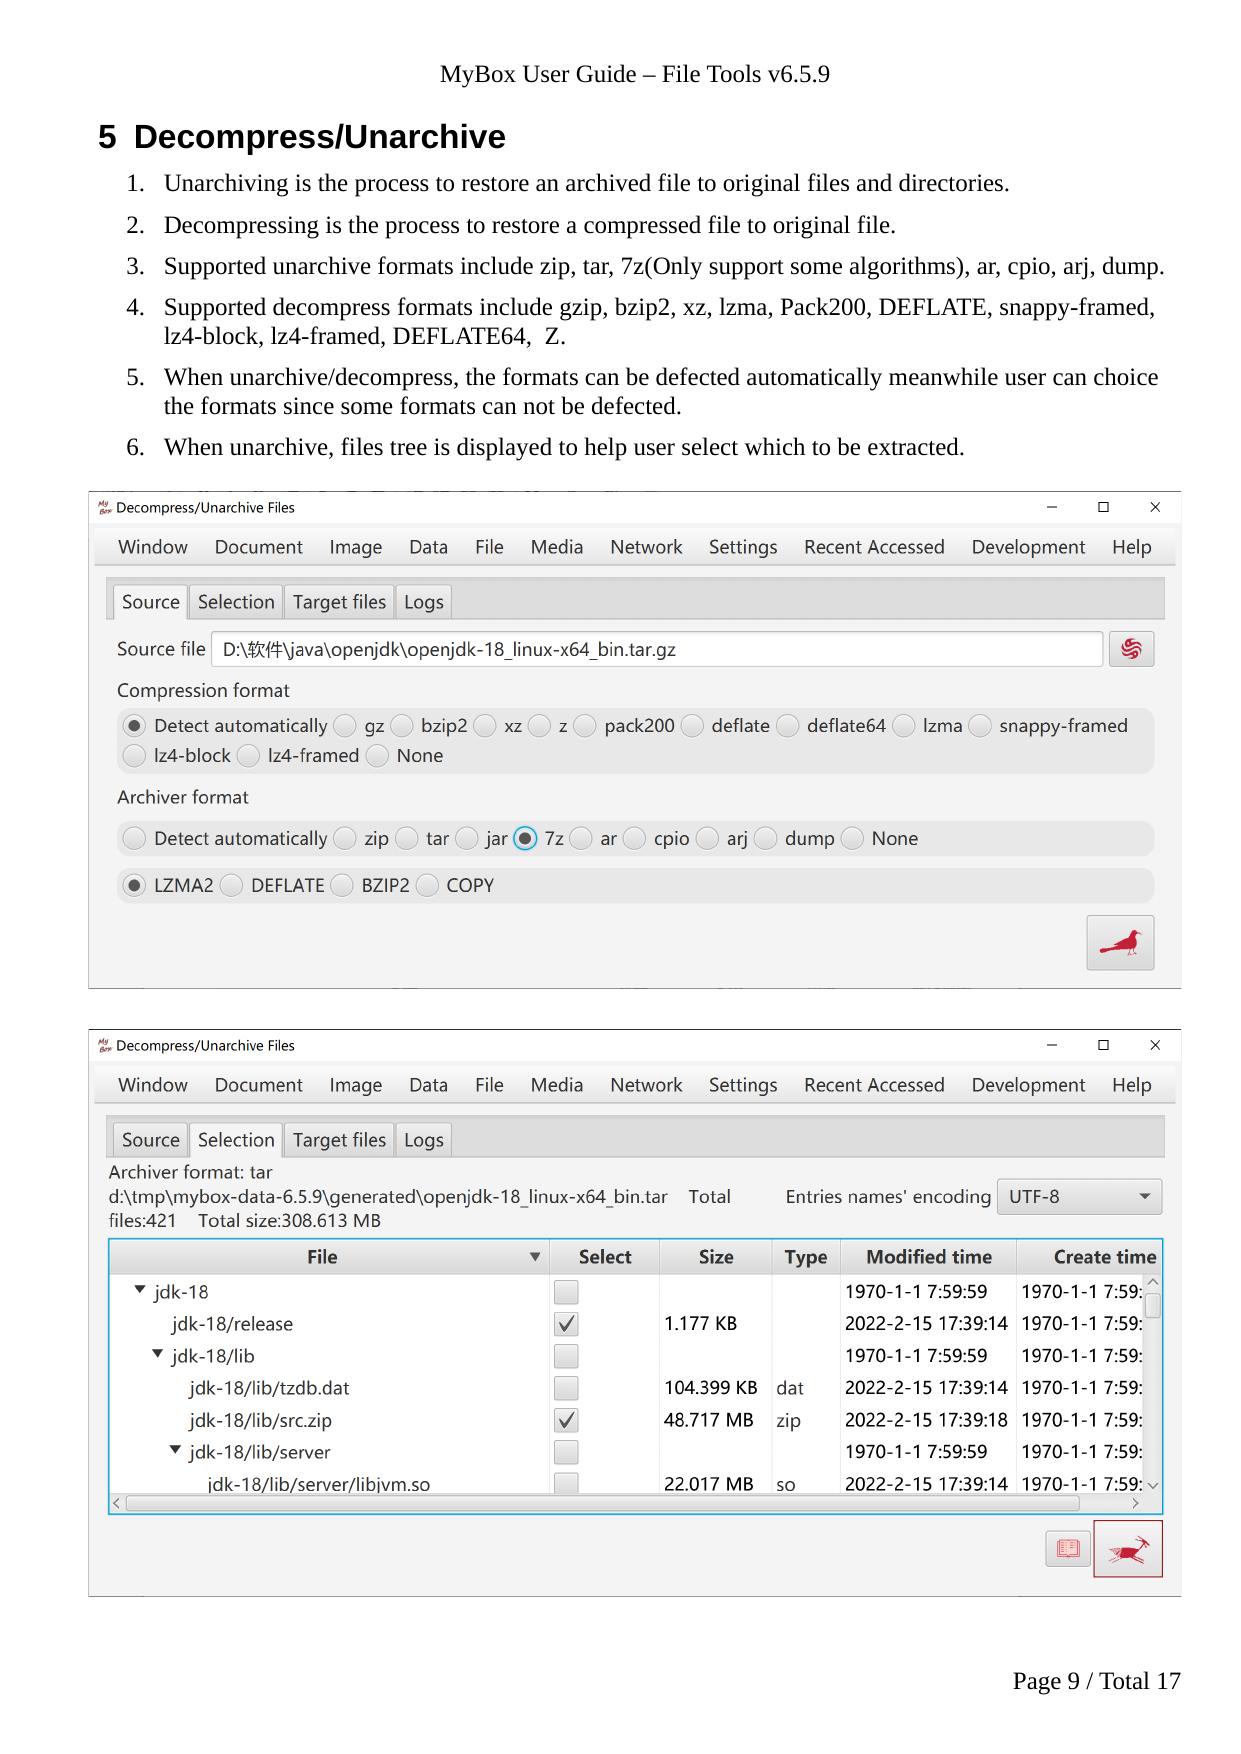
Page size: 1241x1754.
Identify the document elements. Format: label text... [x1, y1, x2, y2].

list When unarchive/decompress, the formats can be defected automatically meanwhile user can choice the formats since some formats can not be defected. [126, 362, 1181, 420]
picture [88, 1029, 1182, 1597]
subtitle Decompress/Unarchive [88, 117, 1181, 156]
list Supported decompress formats include gzip, bzip2, xz, lzma, Pack200, DEFLATE, snappy-framed, lz4-block, lz4-framed, DEFLATE64, Z. [126, 292, 1181, 350]
list Supported unarchive formats include zip, tar, 7z(Only support some algorithms), ar, cpio, arj, dump. [126, 251, 1181, 280]
picture [88, 491, 1182, 989]
list Unarchiving is the process to restore an archived file to original files and directories. [126, 168, 1181, 197]
list When unarchive, files tree is displayed to help user select which to be extracted. [126, 432, 1181, 461]
list Decompressing is the process to restore a compressed file to original file. [126, 210, 1181, 238]
